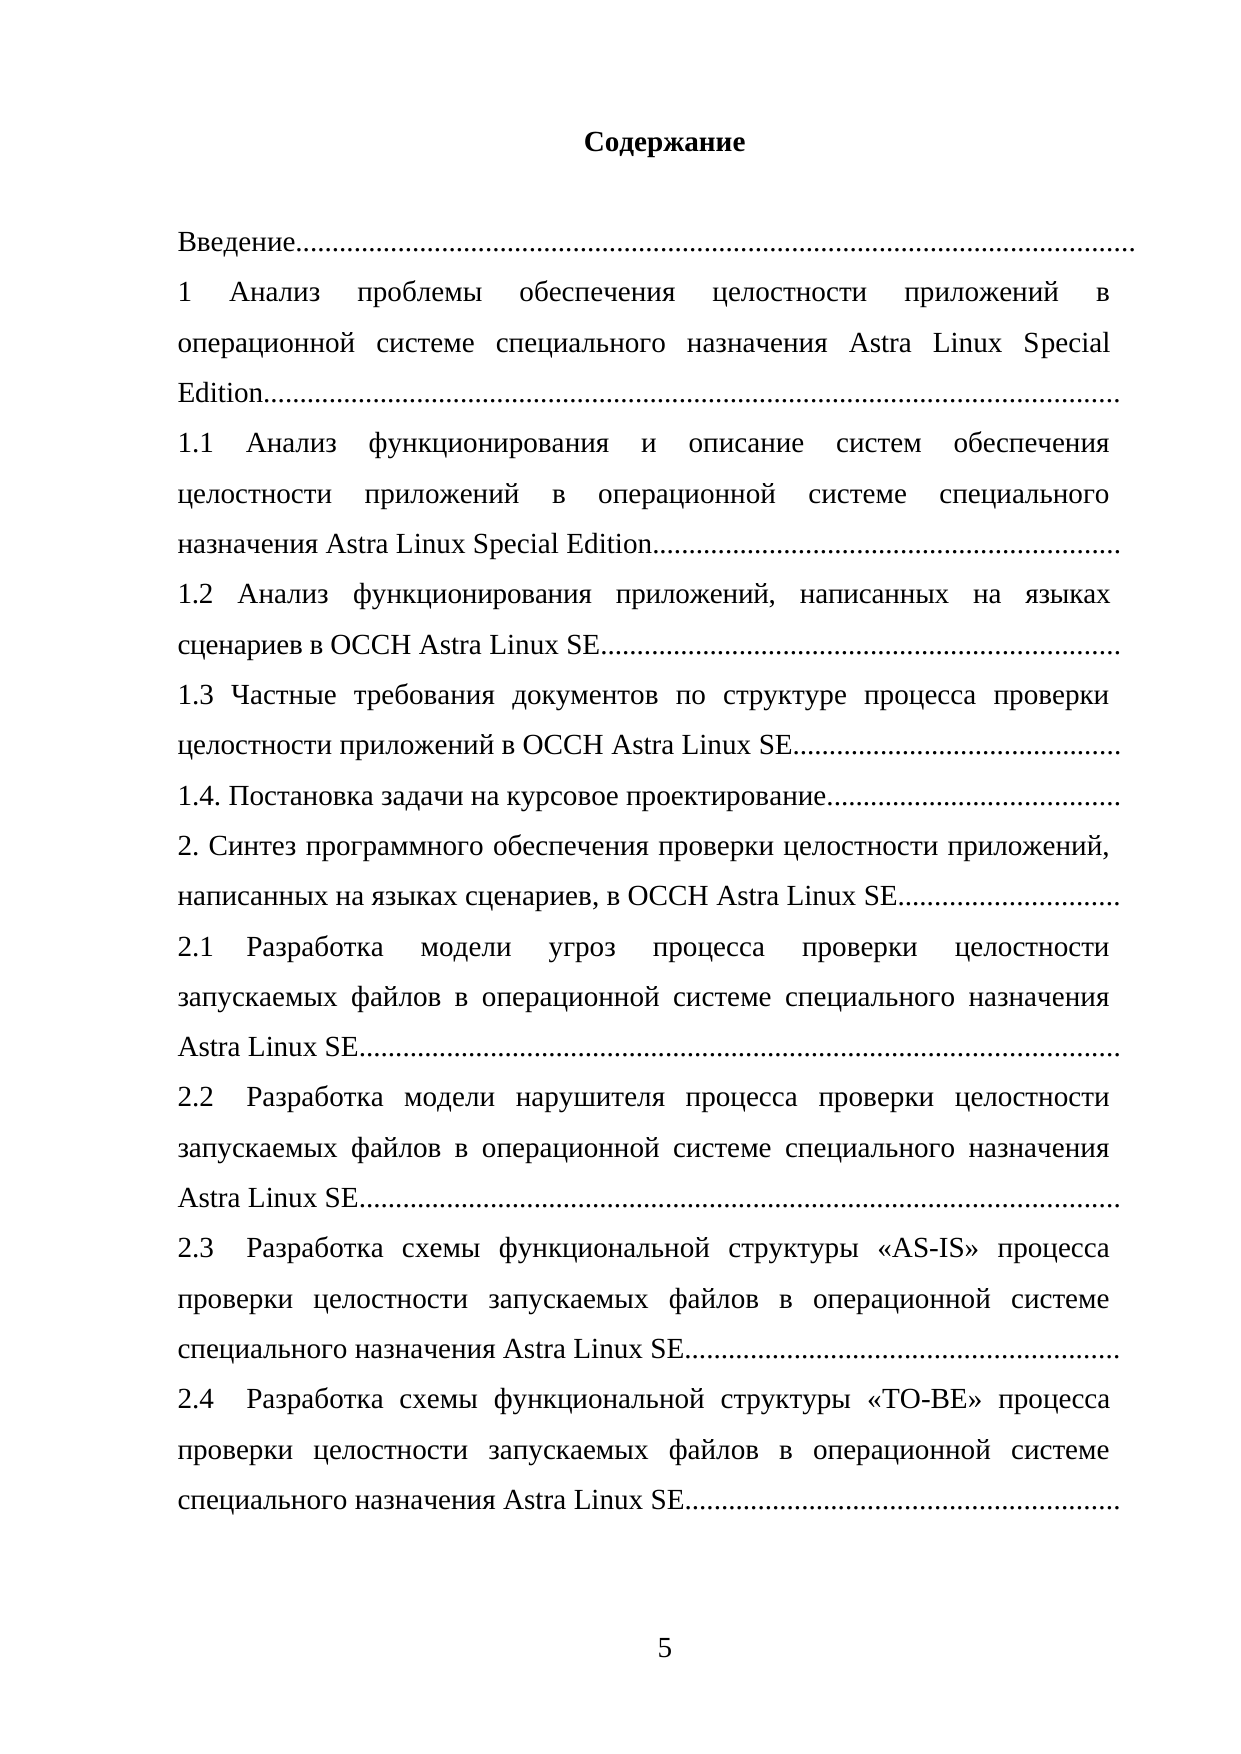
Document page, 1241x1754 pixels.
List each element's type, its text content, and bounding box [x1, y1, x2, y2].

text 2.4 Разработка схемы функциональной структуры «TO-BE» процесса проверки целостности запускаемых файлов в операционной системе специального назначения Astra Linux SE 36 [177, 1381, 1110, 1516]
text Введение 7 [177, 224, 1110, 258]
text Содержание [177, 124, 1152, 157]
text 1.3 Частные требования документов по структуре процесса проверки целостности приложений в ОССН Astra Linux SE. 17 [177, 677, 1110, 761]
text 2.1 Разработка модели угроз процесса проверки целостности запускаемых файлов в операционной системе специального назначения Astra Linux SЕ 22 [177, 929, 1110, 1063]
text 1.1 Анализ функционирования и описание систем обеспечения целостности приложений в операционной системе специального назначения Astra Linux Special Edition. 10 [177, 426, 1110, 560]
text 2. Синтез программного обеспечения проверки целостности приложений, написанных на языках сценариев, в ОССН Astra Linux SE 22 [177, 828, 1110, 912]
text 1 Анализ проблемы обеспечения целостности приложений в операционной системе специального назначения Astra Linux Special Edition 10 [177, 274, 1110, 409]
text 2.2 Разработка модели нарушителя процесса проверки целостности запускаемых файлов в операционной системе специального назначения Astra Linux SЕ 27 [177, 1079, 1110, 1214]
text 1.2 Анализ функционирования приложений, написанных на языках сценариев в ОССН Astra Linux SE. 14 [177, 576, 1110, 660]
text 2.3 Разработка схемы функциональной структуры «AS-IS» процесса проверки целостности запускаемых файлов в операционной системе специального назначения Astra Linux SЕ 32 [177, 1231, 1110, 1365]
text 1.4. Постановка задачи на курсовое проектирование 19 [177, 778, 1110, 811]
